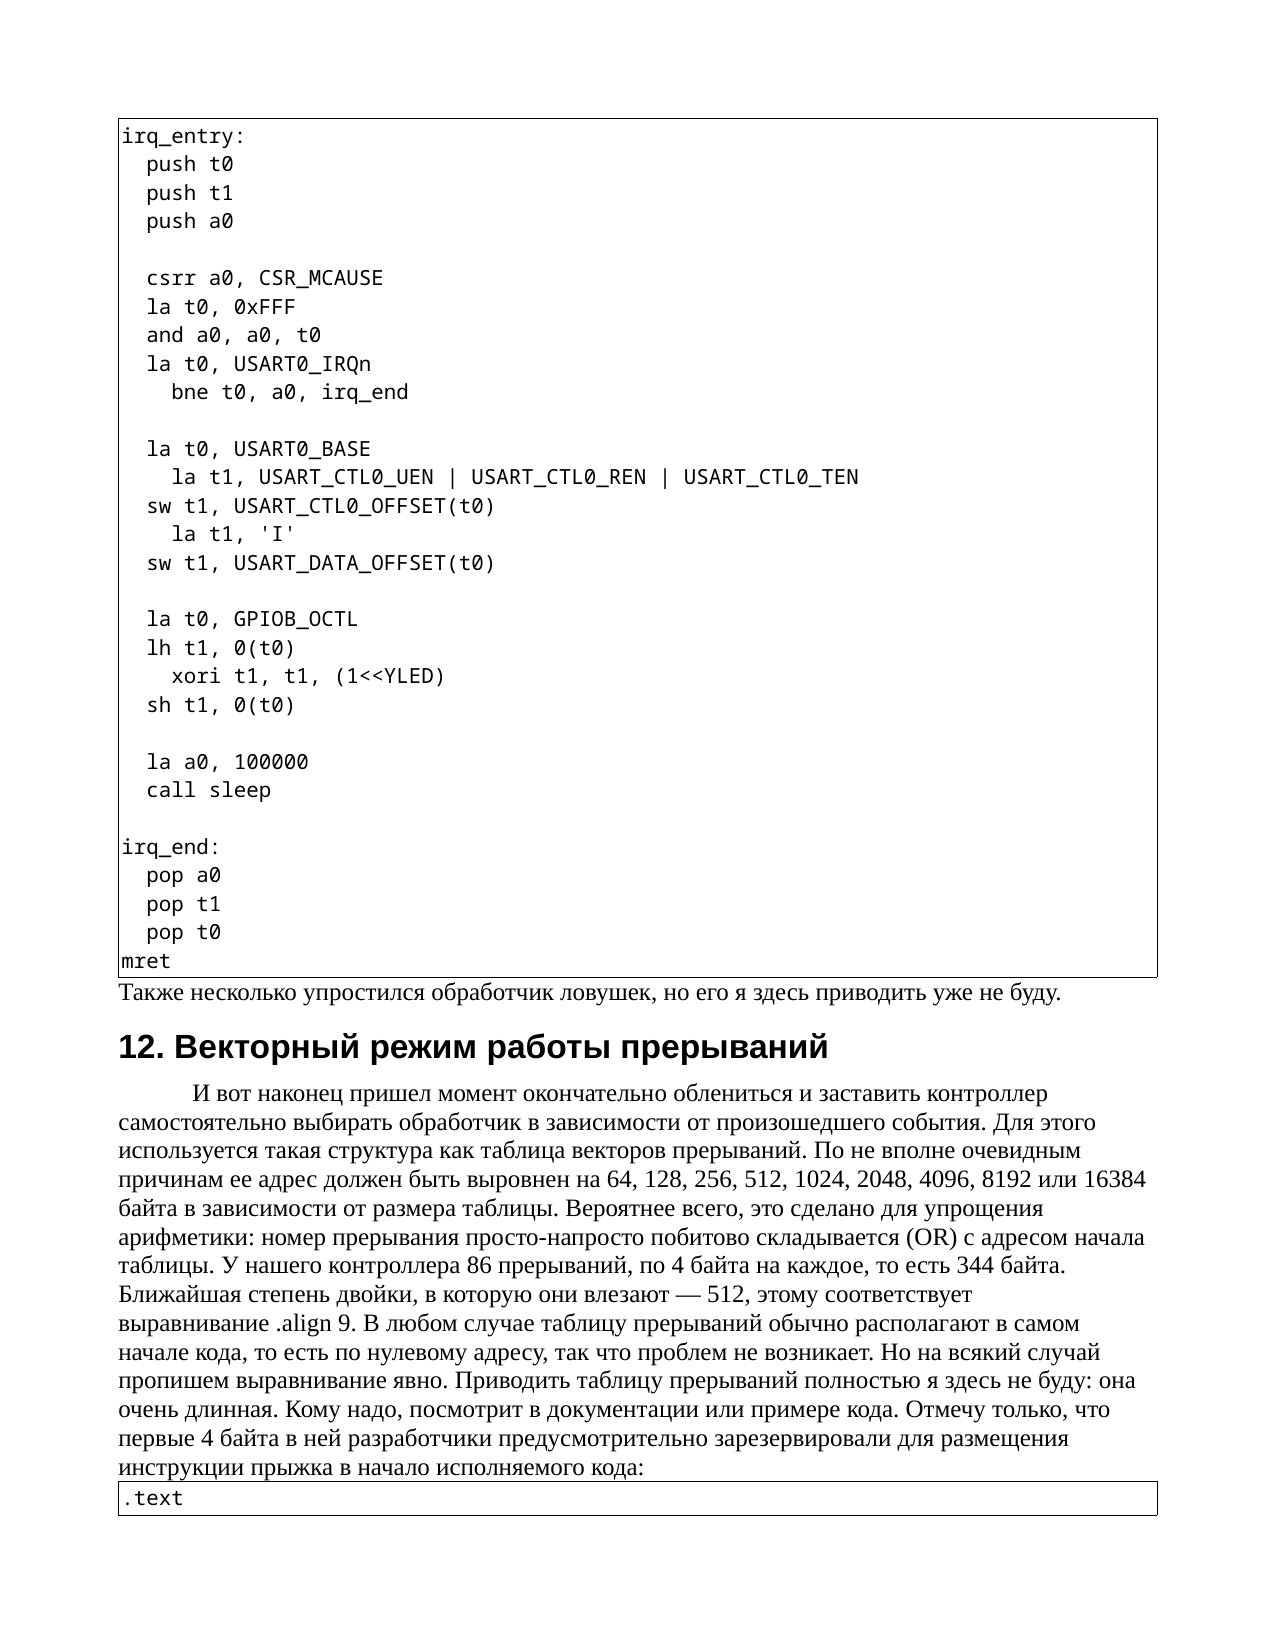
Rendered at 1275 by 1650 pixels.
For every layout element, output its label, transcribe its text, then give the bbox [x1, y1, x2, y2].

text la t0, USART0_IRQn [119, 346, 1157, 374]
text pop t1 [119, 886, 1157, 914]
text И вот наконец пришел момент окончательно облениться и заставить контроллер самостоятельно выбирать обработчик в зависимости от произошедшего события. Для этого используется такая структура как таблица векторов прерываний. По не вполне очевидным причинам ее адрес должен быть выровнен на 64, 128, 256, 512, 1024, 2048, 4096, 8192 или 16384 байта в зависимости от размера таблицы. Вероятнее всего, это сделано для упрощения арифметики: номер прерывания просто-напросто побитово складывается (OR) с адресом начала таблицы. У нашего контроллера 86 прерываний, по 4 байта на каждое, то есть 344 байта. Ближайшая степень двойки, в которую они влезают — 512, этому соответствует выравнивание .align 9. В любом случае таблицу прерываний обычно располагают в самом начале кода, то есть по нулевому адресу, так что проблем не возникает. Но на всякий случай пропишем выравнивание явно. Приводить таблицу прерываний полностью я здесь не буду: она очень длинная. Кому надо, посмотрит в документации или примере кода. Отмечу только, что первые 4 байта в ней разработчики предусмотрительно зарезервировали для размещения инструкции прыжка в начало исполняемого кода: [118, 1078, 1157, 1481]
text push t1 [119, 175, 1157, 203]
text push a0 [119, 203, 1157, 235]
text call sleep [119, 772, 1157, 804]
text sh t1, 0(t0) [119, 687, 1157, 718]
text push t0 [119, 147, 1157, 175]
text irq_entry: [119, 119, 1157, 147]
text pop a0 [119, 857, 1157, 886]
text and a0, a0, t0 [119, 317, 1157, 346]
text la t0, GPIOB_OCTL [119, 602, 1157, 630]
text .text [119, 1482, 1157, 1515]
text mret [119, 943, 1157, 977]
text sw t1, USART_CTL0_OFFSET(t0) [119, 488, 1157, 516]
text la t1, USART_CTL0_UEN | USART_CTL0_REN | USART_CTL0_TEN [119, 459, 1157, 488]
text xori t1, t1, (1<<YLED) [119, 658, 1157, 687]
subtitle 12. Векторный режим работы прерываний [118, 1027, 1157, 1066]
text pop t0 [119, 914, 1157, 943]
text la a0, 100000 [119, 744, 1157, 772]
text la t1, 'I' [119, 516, 1157, 545]
text la t0, 0xFFF [119, 289, 1157, 317]
text csrr a0, CSR_MCAUSE [119, 260, 1157, 289]
text sw t1, USART_DATA_OFFSET(t0) [119, 545, 1157, 576]
text bne t0, a0, irq_end [119, 374, 1157, 406]
text Также несколько упростился обработчик ловушек, но его я здесь приводить уже не буду. [118, 978, 1157, 1006]
text irq_end: [119, 829, 1157, 857]
text lh t1, 0(t0) [119, 630, 1157, 658]
text la t0, USART0_BASE [119, 431, 1157, 459]
